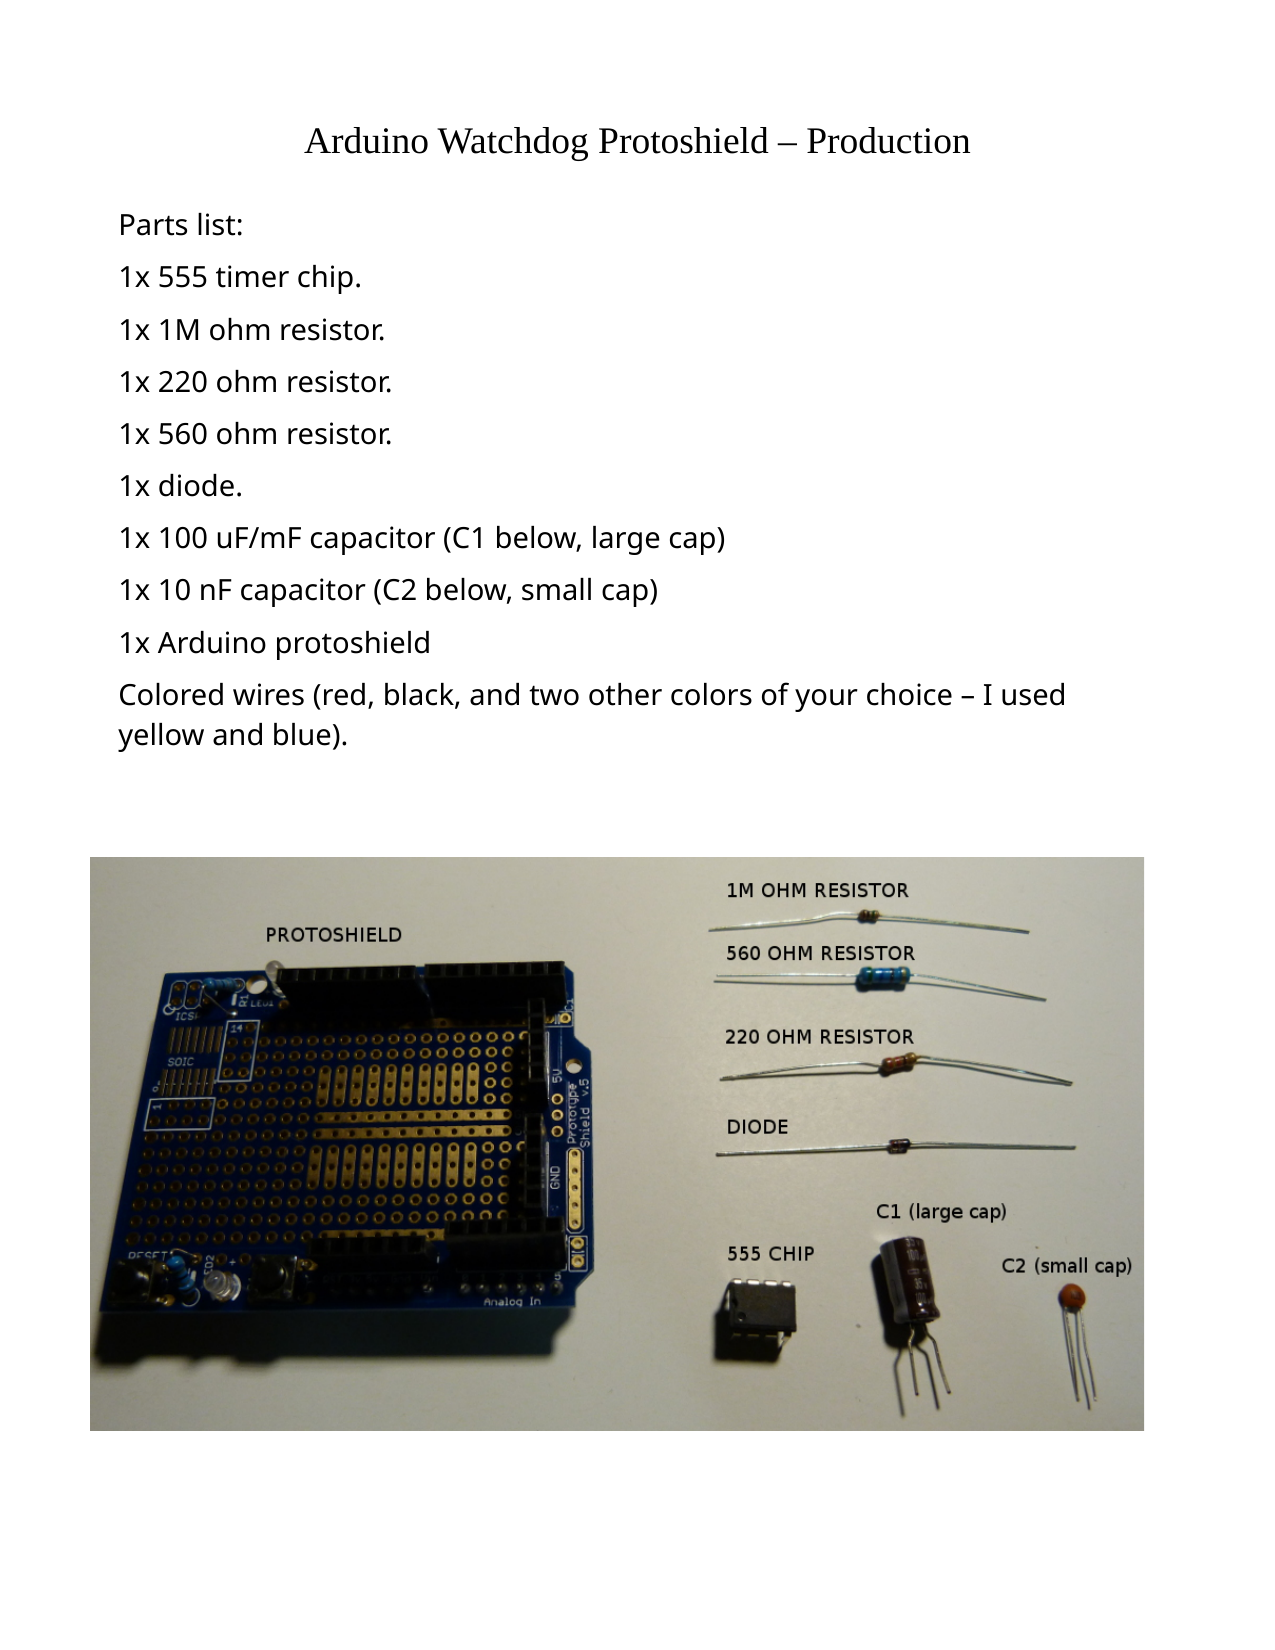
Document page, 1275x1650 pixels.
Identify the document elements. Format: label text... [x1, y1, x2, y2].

text 1x Arduino protoshield [118, 622, 1157, 662]
text Colored wires (red, black, and two other colors of your choice – I used yellow and blue). [118, 674, 1157, 753]
text 1x 1M ohm resistor. [118, 309, 1157, 348]
text 1x 560 ohm resistor. [118, 413, 1157, 453]
text 1x 220 ohm resistor. [118, 361, 1157, 401]
text 1x 10 nF capacitor (C2 below, small cap) [118, 570, 1157, 609]
text Arduino Watchdog Protoshield – Production [118, 118, 1157, 161]
text 1x 100 uF/mF capacitor (C1 below, large cap) [118, 517, 1157, 557]
text 1x 555 timer chip. [118, 257, 1157, 296]
text 1x diode. [118, 465, 1157, 505]
picture [90, 857, 1145, 1431]
text Parts list: [118, 204, 1157, 244]
